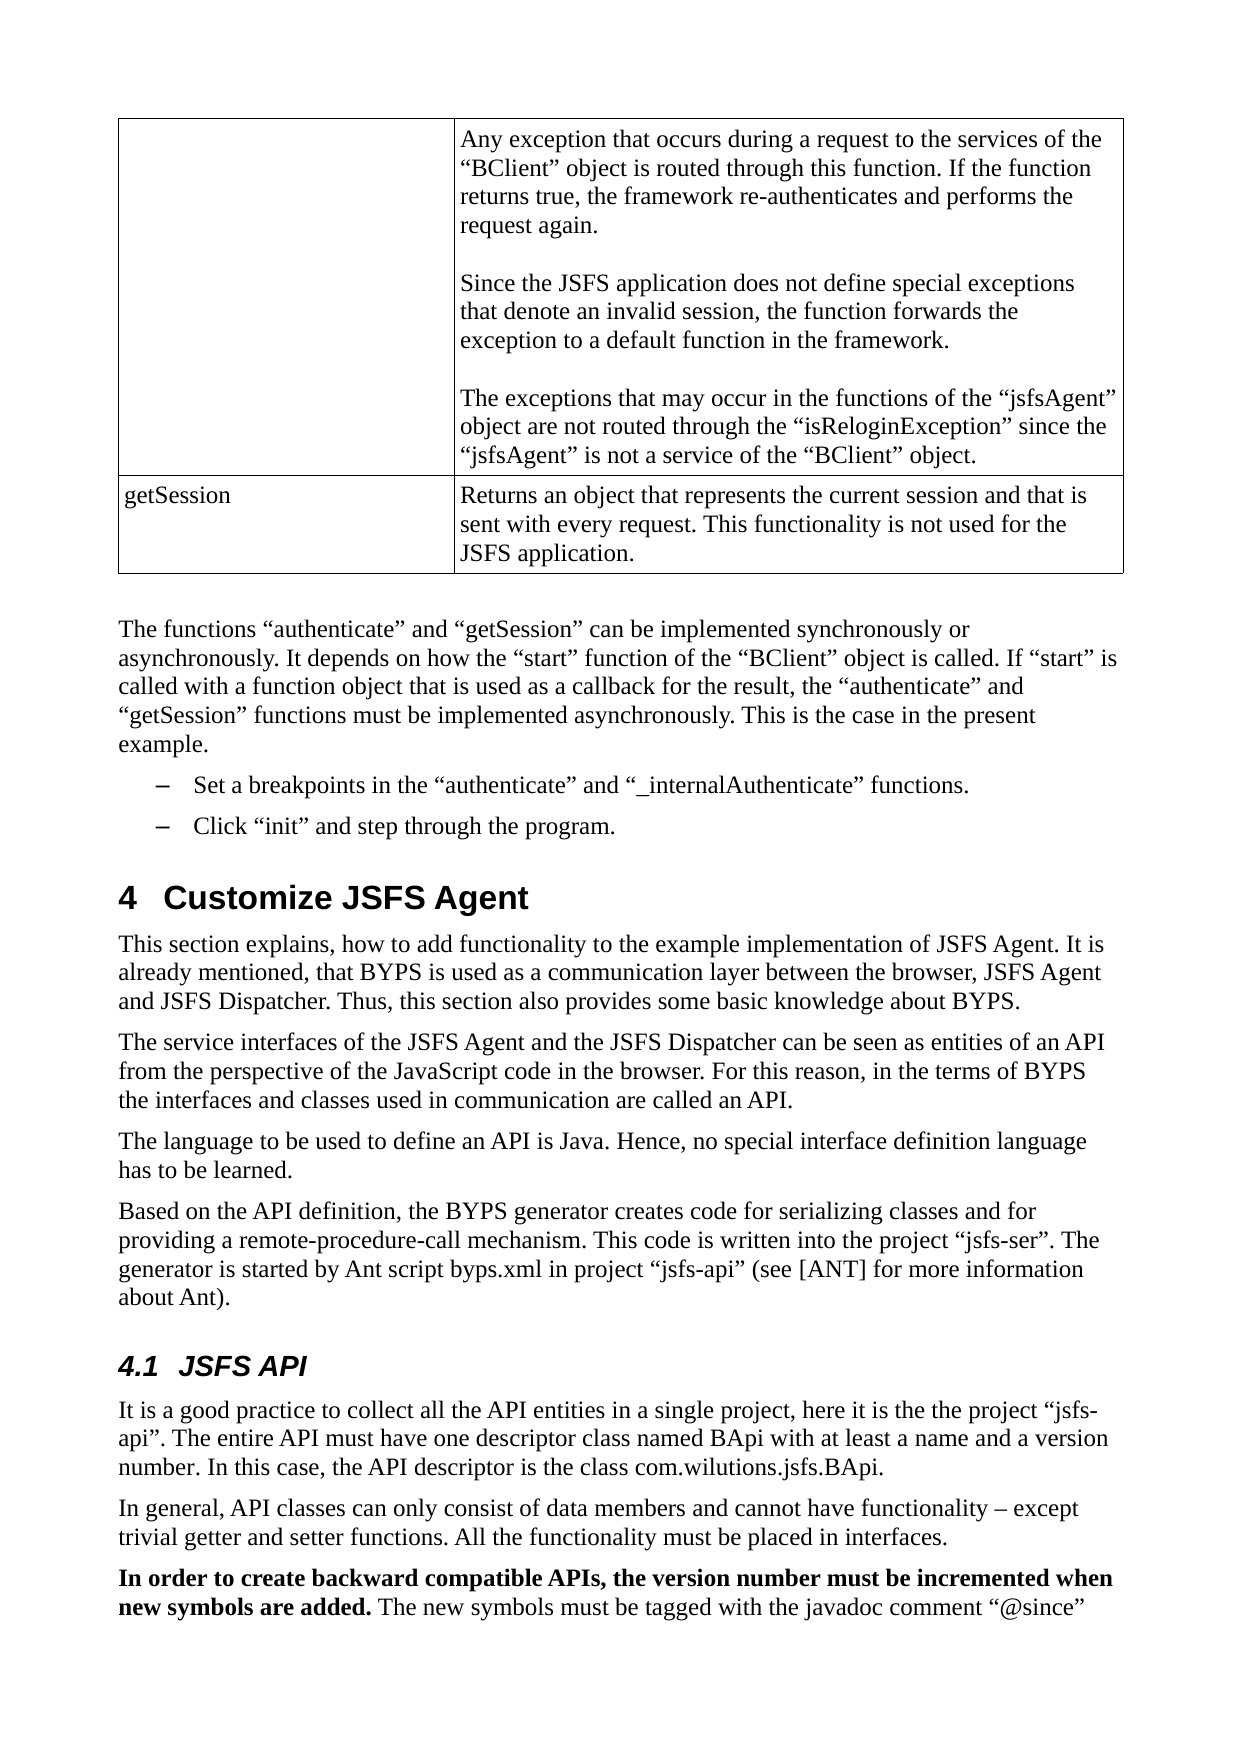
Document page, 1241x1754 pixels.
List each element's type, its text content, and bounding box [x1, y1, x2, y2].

text This section explains, how to add functionality to the example implementation of JSFS Agent. It is already mentioned, that BYPS is used as a communication layer between the browser, JSFS Agent and JSFS Dispatcher. Thus, this section also provides some basic knowledge about BYPS. [118, 929, 1122, 1015]
text It is a good practice to collect all the API entities in a single project, here it is the the project “jsfs-api”. The entire API must have one descriptor class named BApi with at least a name and a version number. In this case, the API descriptor is the class com.wilutions.jsfs.BApi. [118, 1395, 1122, 1481]
text The service interfaces of the JSFS Agent and the JSFS Dispatcher can be seen as entities of an API from the perspective of the JavaScript code in the browser. For this reason, in the terms of BYPS the interfaces and classes used in communication are called an API. [118, 1027, 1122, 1114]
table_cell Returns an object that represents the current session and that is sent with every request. This functionality is not used for the JSFS application. [455, 476, 1123, 572]
subtitle JSFS API [118, 1349, 1122, 1382]
text The functions “authenticate” and “getSession” can be implemented synchronously or asynchronously. It depends on how the “start” function of the “BClient” object is called. If “start” is called with a function object that is used as a callback for the result, the “authenticate” and “getSession” functions must be implemented asynchronously. This is the case in the present example. [118, 614, 1122, 758]
text In order to create backward compatible APIs, the version number must be incremented when new symbols are added. The new symbols must be tagged with the javadoc comment “@since” [118, 1563, 1122, 1621]
list Click “init” and step through the program. [156, 811, 1122, 840]
subtitle Customize JSFS Agent [118, 878, 1122, 916]
table_cell Any exception that occurs during a request to the services of the “BClient” object is routed through this function. If the function returns true, the framework re-authenticates and performs the request again. Since the JSFS application does not define special exceptions that denote an invalid session, the function forwards the exception to a default function in the framework. The exceptions that may occur in the functions of the “jsfsAgent” object are not routed through the “isReloginException” since the “jsfsAgent” is not a service of the “BClient” object. [455, 119, 1123, 475]
text Based on the API definition, the BYPS generator creates code for serializing classes and for providing a remote-procedure-call mechanism. This code is written into the project “jsfs-ser”. The generator is started by Ant script byps.xml in project “jsfs-api” (see [ANT] for more information about Ant). [118, 1196, 1122, 1311]
text The language to be used to define an API is Java. Hence, no special interface definition language has to be learned. [118, 1126, 1122, 1184]
table_cell getSession [119, 476, 454, 572]
text In general, API classes can only consist of data members and cannot have functionality – except trivial getter and setter functions. All the functionality must be placed in interfaces. [118, 1493, 1122, 1551]
table_cell [119, 119, 454, 475]
list Set a breakpoints in the “authenticate” and “_internalAuthenticate” functions. [156, 770, 1122, 799]
